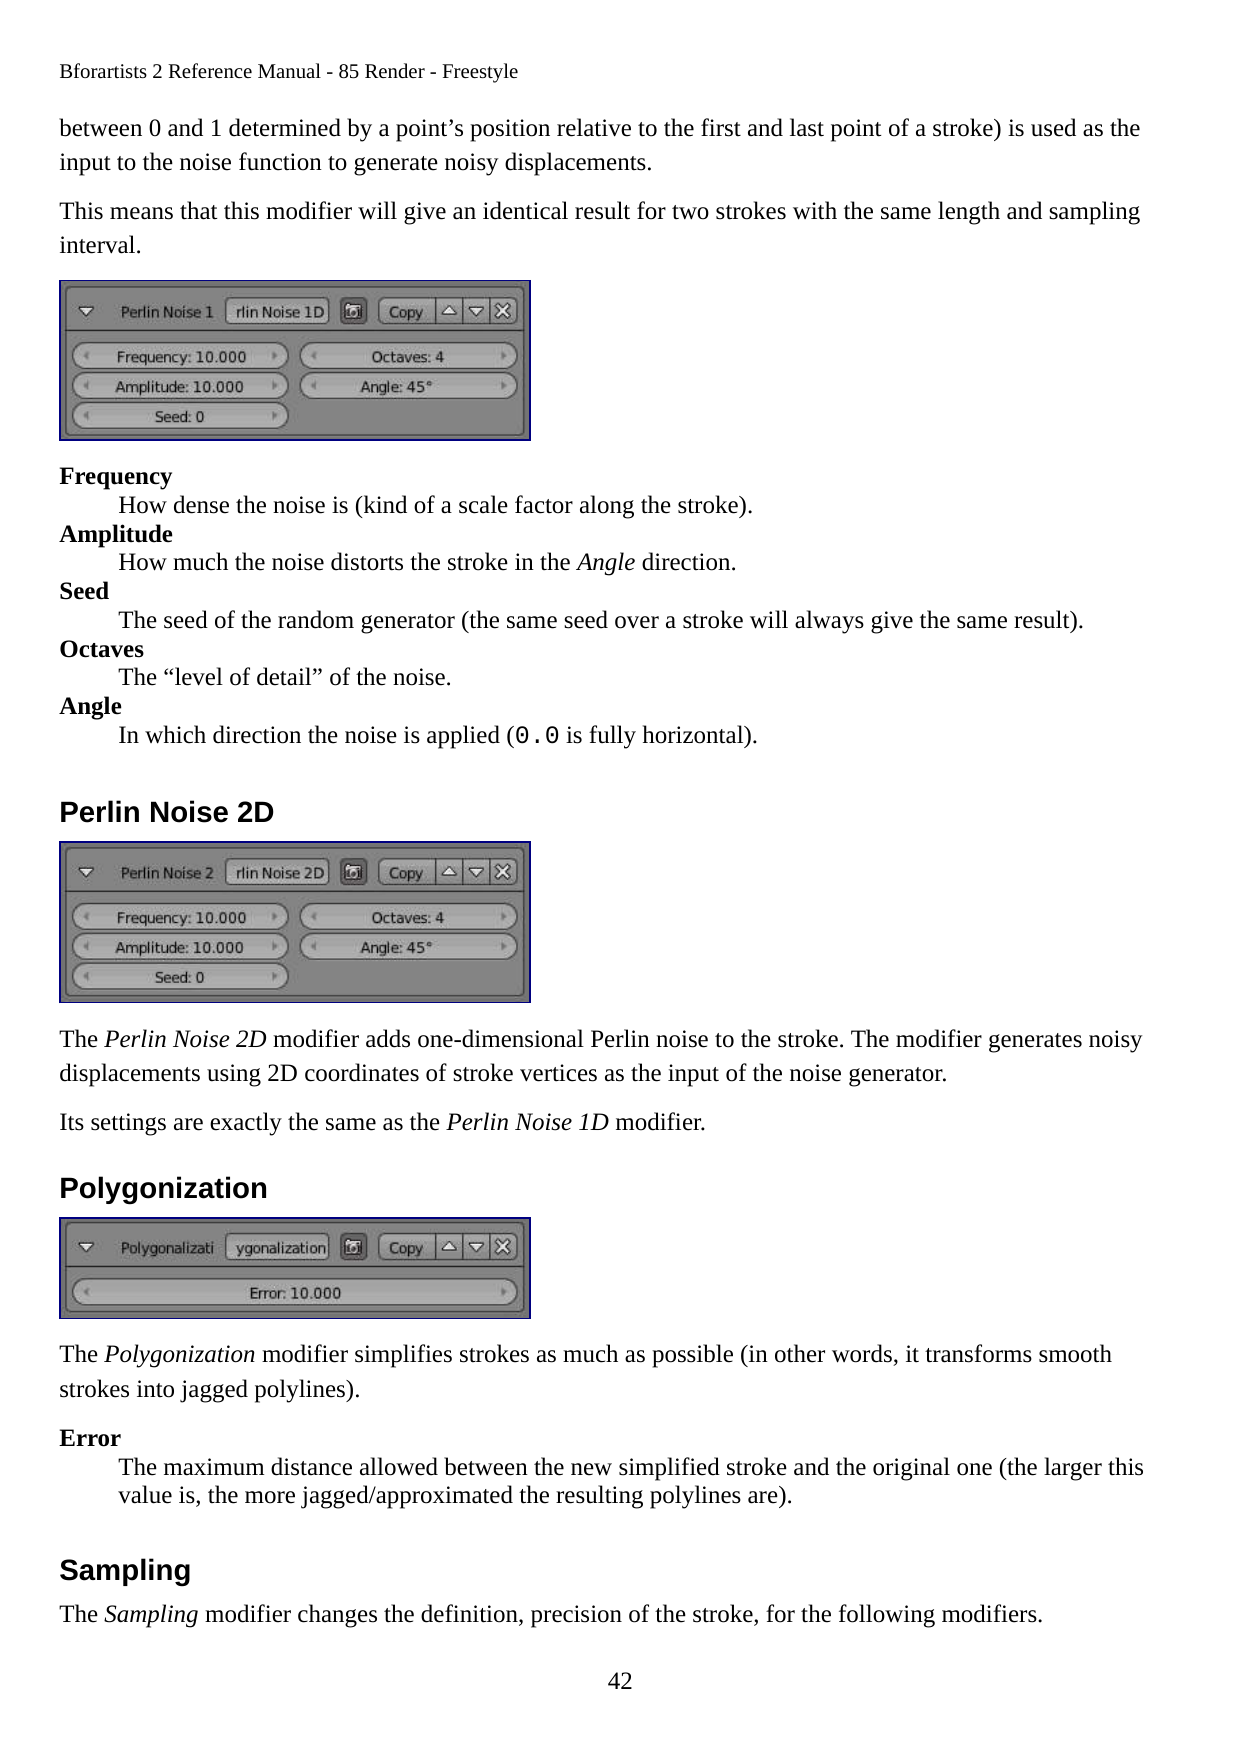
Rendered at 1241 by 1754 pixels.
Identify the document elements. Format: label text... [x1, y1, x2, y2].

subtitle Octaves [59, 634, 1181, 662]
list How dense the noise is (kind of a scale factor along the stroke). [118, 490, 1181, 519]
text This means that this modifier will give an identical result for two strokes with the same length and sampling interval. [59, 196, 1181, 259]
text The Sampling modifier changes the definition, precision of the stroke, for the following modifiers. [59, 1599, 1181, 1628]
picture [61, 1219, 529, 1318]
subtitle Polygonization [59, 1171, 1181, 1205]
text The Perlin Noise 2D modifier adds one-dimensional Perlin noise to the stroke. The modifier generates noisy displacements using 2D coordinates of stroke vertices as the input of the noise generator. [59, 1024, 1181, 1087]
text Its settings are exactly the same as the Perlin Noise 1D modifier. [59, 1107, 1181, 1136]
subtitle Sampling [59, 1553, 1181, 1587]
subtitle Seed [59, 576, 1181, 605]
subtitle Angle [59, 691, 1181, 720]
subtitle Error [59, 1423, 1181, 1452]
subtitle Perlin Noise 2D [59, 795, 1181, 828]
subtitle Frequency [59, 461, 1181, 490]
list The seed of the random generator (the same seed over a stroke will always give the same result). [118, 605, 1181, 634]
list How much the noise distorts the stroke in the Angle direction. [118, 547, 1181, 576]
picture [61, 843, 529, 1002]
subtitle Amplitude [59, 519, 1181, 547]
list The “level of detail” of the noise. [118, 662, 1181, 691]
list The maximum distance allowed between the new simplified stroke and the original one (the larger this value is, the more jagged/approximated the resulting polylines are). [118, 1452, 1181, 1509]
list In which direction the noise is applied (0.0 is fully horizontal). [118, 720, 1181, 751]
picture [61, 281, 529, 439]
text The Polygonization modifier simplifies strokes as much as possible (in other words, it transforms smooth strokes into jagged polylines). [59, 1339, 1181, 1403]
text between 0 and 1 determined by a point’s position relative to the first and last point of a stroke) is used as the input to the noise function to generate noisy displacements. [59, 113, 1181, 176]
